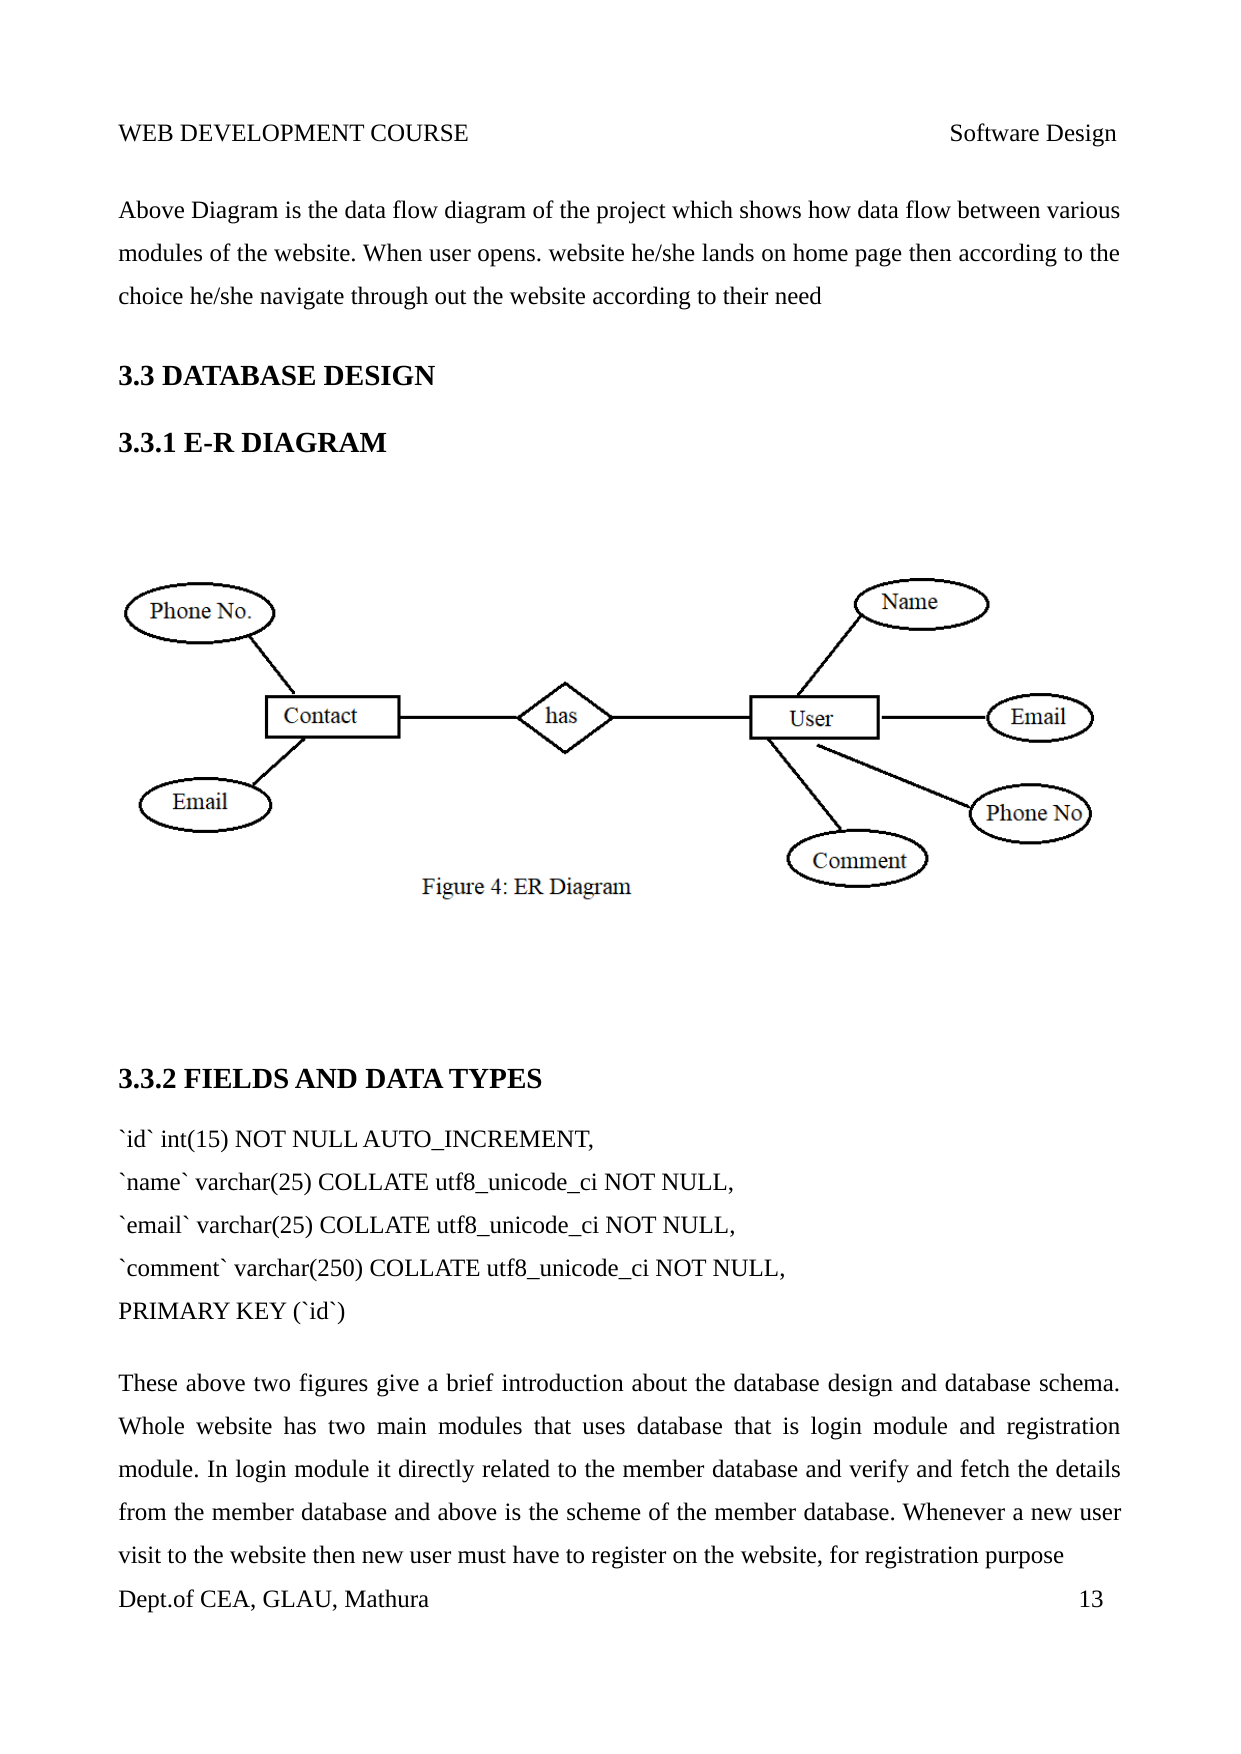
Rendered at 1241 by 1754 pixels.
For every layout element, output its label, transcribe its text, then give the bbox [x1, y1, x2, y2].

text `name` varchar(25) COLLATE utf8_unicode_ci NOT NULL, [118, 1167, 1122, 1196]
text `email` varchar(25) COLLATE utf8_unicode_ci NOT NULL, [118, 1210, 1122, 1239]
text Above Diagram is the data flow diagram of the project which shows how data flow between various modules of the website. When user opens. website he/she lands on home page then according to the choice he/she navigate through out the website according to their need [118, 195, 1122, 310]
text `comment` varchar(250) COLLATE utf8_unicode_ci NOT NULL, [118, 1253, 1122, 1282]
text 3.3 DATABASE DESIGN [118, 358, 1122, 391]
text Dept.of CEA, GLAU, Mathura 13 [118, 1584, 1122, 1612]
picture [118, 549, 1123, 947]
text WEB DEVELOPMENT COURSE Software Design [118, 118, 1122, 147]
text These above two figures give a brief introduction about the database design and database schema. Whole website has two main modules that uses database that is login module and registration module. In login module it directly related to the member database and verify and fetch the details from the member database and above is the scheme of the member database. Whenever a new user visit to the website then new user must have to register on the website, for registration purpose [118, 1368, 1122, 1569]
text PRIMARY KEY (`id`) [118, 1296, 1122, 1325]
text 3.3.1 E-R DIAGRAM [118, 425, 1122, 458]
text `id` int(15) NOT NULL AUTO_INCREMENT, [118, 1124, 1122, 1152]
text 3.3.2 FIELDS AND DATA TYPES [118, 1061, 1122, 1095]
